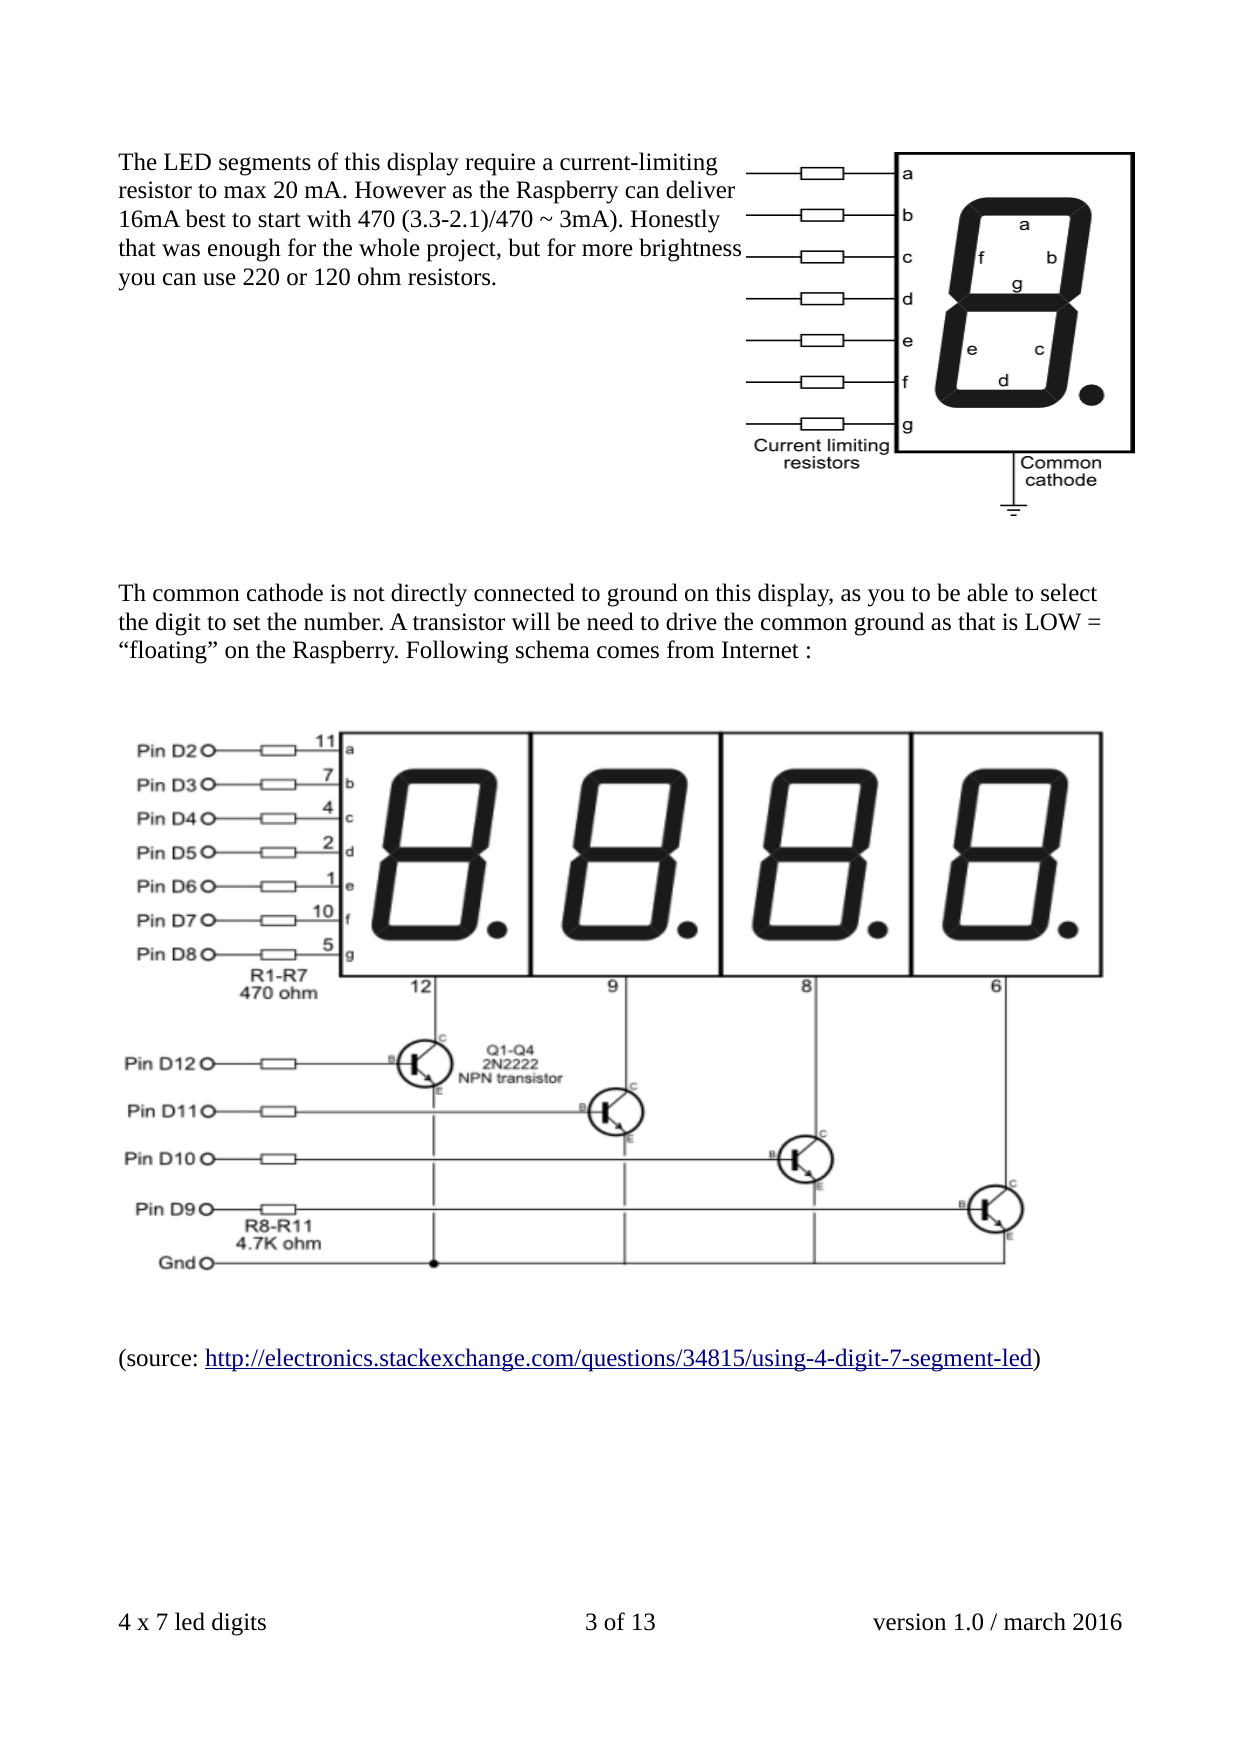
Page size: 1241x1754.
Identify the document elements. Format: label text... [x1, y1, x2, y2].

picture [122, 711, 1109, 1286]
text The LED segments of this display require a current-limiting resistor to max 20 mA. However as the Raspberry can deliver 16mA best to start with 470 (3.3-2.1)/470 ~ 3mA). Honestly that was enough for the whole project, but for more brightness you can use 220 or 120 ohm resistors. [118, 147, 1122, 291]
text Th common cathode is not directly connected to ground on this display, as you to be able to select the digit to set the number. A transistor will be need to drive the common ground as that is LOW = “floating” on the Raspberry. Following schema comes from Internet : [118, 578, 1122, 664]
text (source: http://electronics.stackexchange.com/questions/34815/using-4-digit-7-segment-led) [118, 1343, 1122, 1372]
picture [746, 152, 1135, 516]
